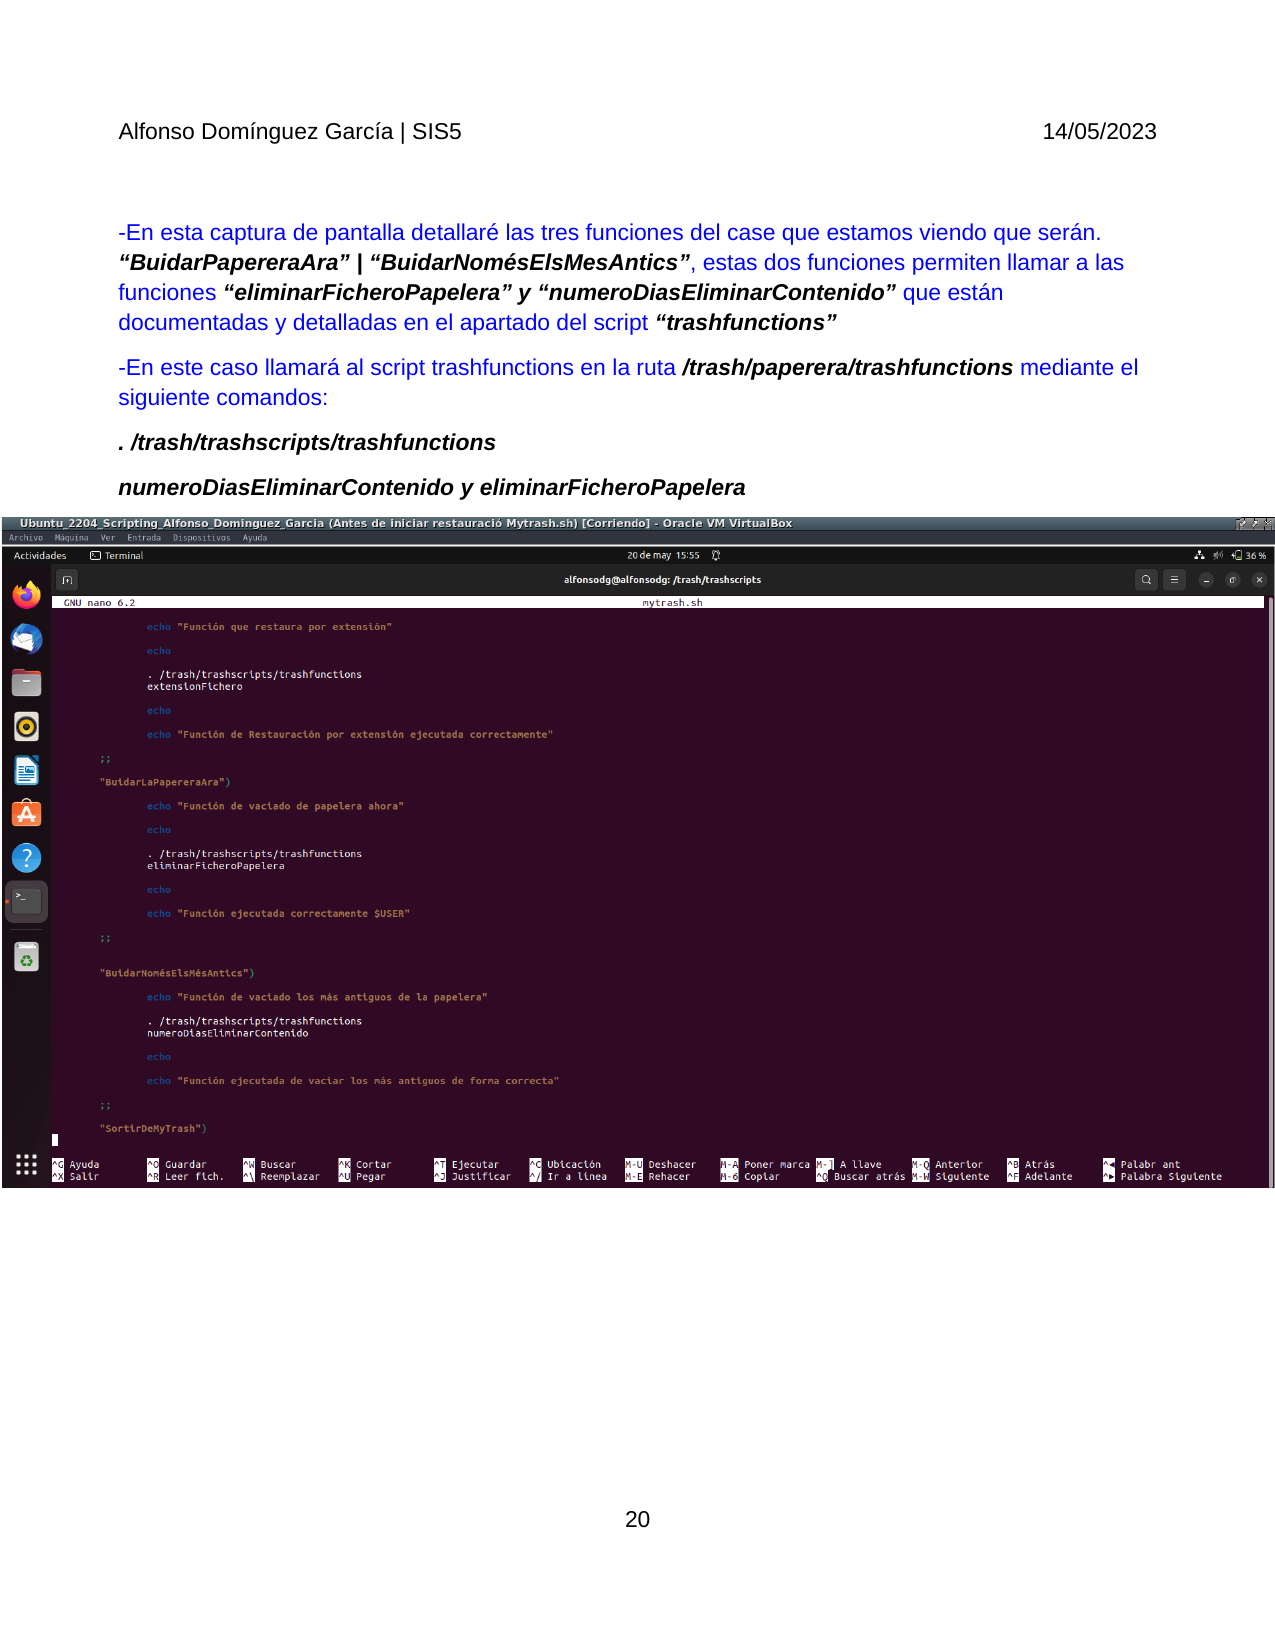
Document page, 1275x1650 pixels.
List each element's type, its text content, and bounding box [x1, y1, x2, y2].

text numeroDiasEliminarContenido y eliminarFicheroPapelera [118, 474, 1157, 500]
text -En esta captura de pantalla detallaré las tres funciones del case que estamos viendo que serán. “BuidarPapereraAra” | “BuidarNomésElsMesAntics”, estas dos funciones permiten llamar a las funciones “eliminarFicheroPapelera” y “numeroDiasEliminarContenido” que están documentadas y detalladas en el apartado del script “trashfunctions” [118, 219, 1157, 336]
text . /trash/trashscripts/trashfunctions [118, 429, 1157, 456]
picture [1, 517, 1275, 1188]
text -En este caso llamará al script trashfunctions en la ruta /trash/paperera/trashfunctions mediante el siguiente comandos: [118, 354, 1157, 411]
